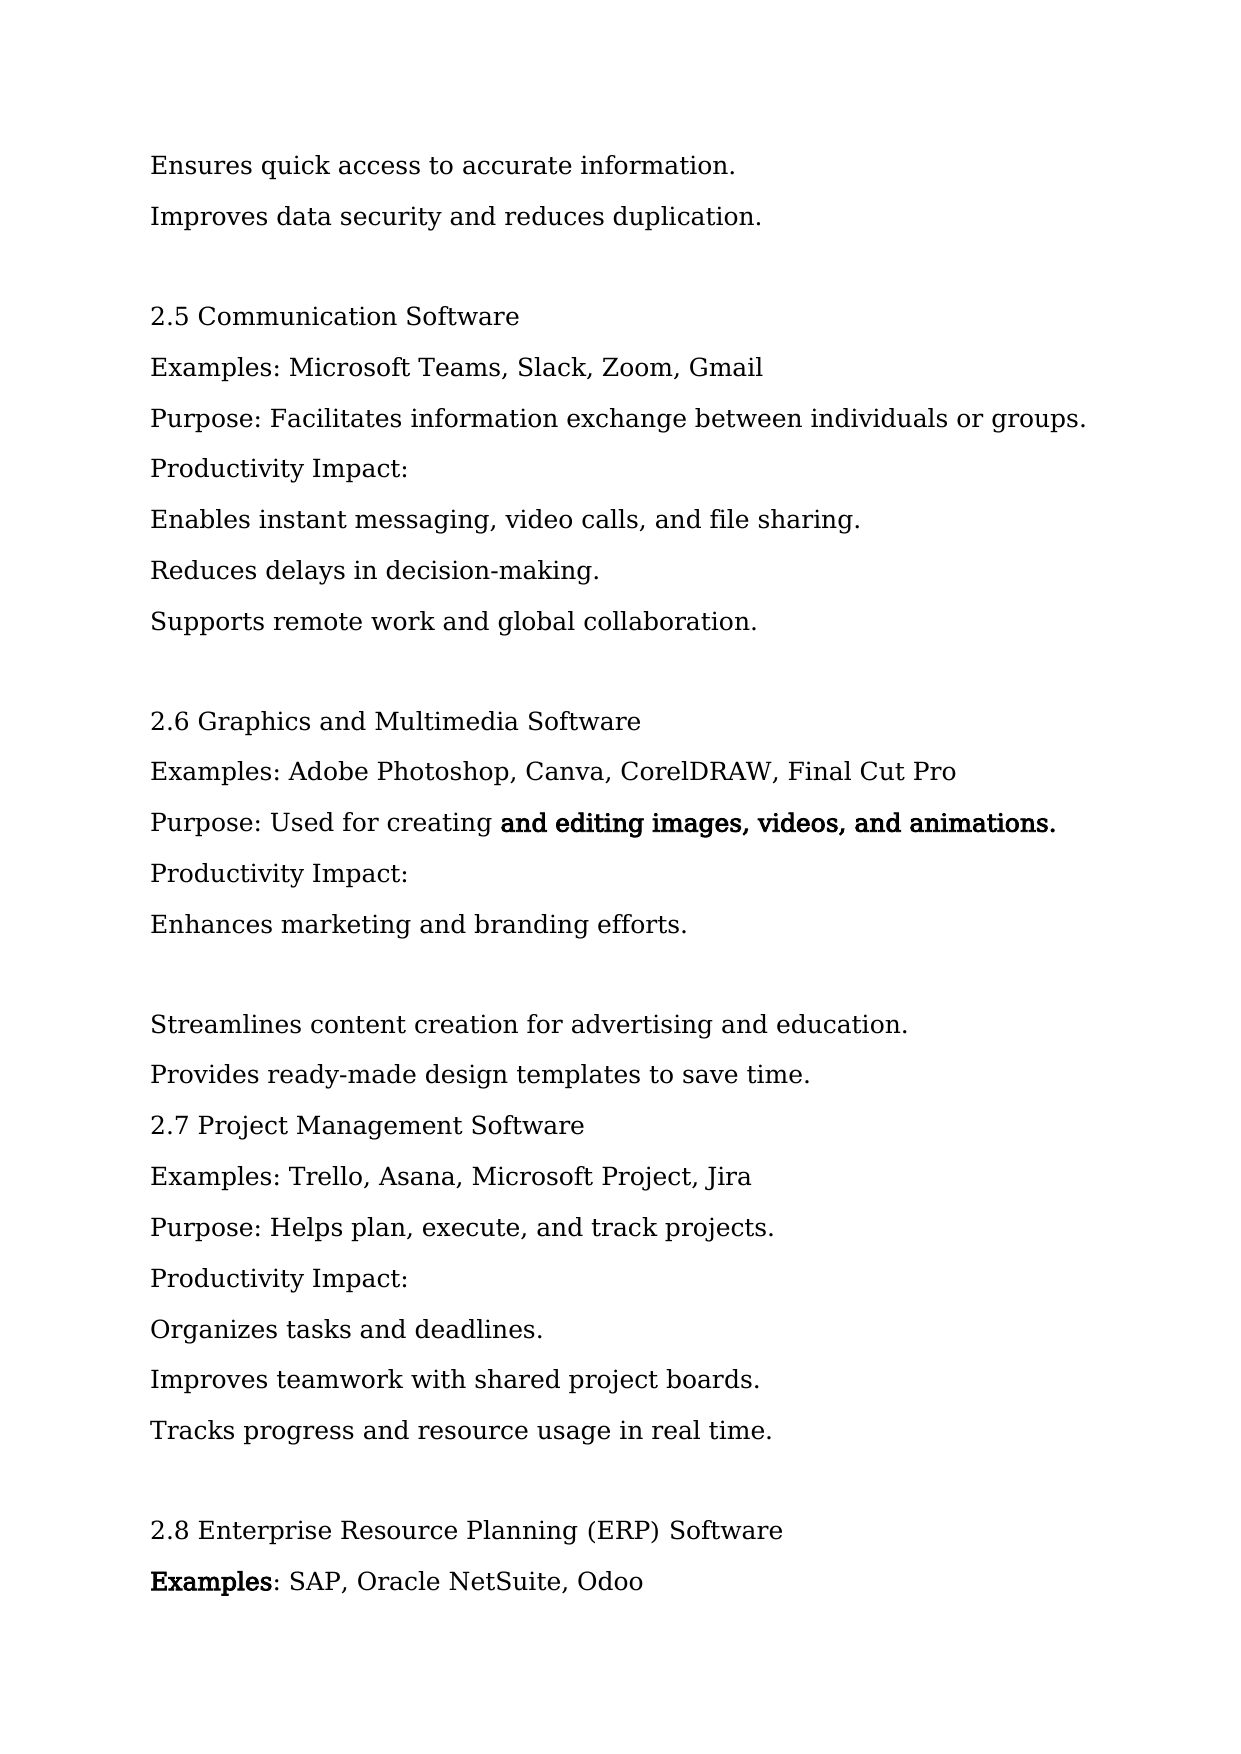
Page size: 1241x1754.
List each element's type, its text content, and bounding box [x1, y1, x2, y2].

text Purpose: Used for creating and editing images, videos, and animations. [150, 807, 1090, 837]
text Streamlines content creation for advertising and education. [150, 1008, 1090, 1038]
text Examples: Adobe Photoshop, Canva, CorelDRAW, Final Cut Pro [150, 756, 1090, 786]
text 2.5 Communication Software [150, 301, 1090, 331]
text Improves data security and reduces duplication. [150, 201, 1090, 231]
text Productivity Impact: [150, 858, 1090, 888]
text Examples: Trello, Asana, Microsoft Project, Jira [150, 1161, 1090, 1191]
text Productivity Impact: [150, 1262, 1090, 1292]
text Ensures quick access to accurate information. [150, 150, 1090, 180]
text Examples: SAP, Oracle NetSuite, Odoo [150, 1565, 1090, 1595]
text Purpose: Facilitates information exchange between individuals or groups. [150, 402, 1090, 432]
text Enhances marketing and branding efforts. [150, 908, 1090, 938]
text Improves teamwork with shared project boards. [150, 1364, 1090, 1394]
text Examples: Microsoft Teams, Slack, Zoom, Gmail [150, 351, 1090, 381]
text Supports remote work and global collaboration. [150, 606, 1090, 636]
text Purpose: Helps plan, execute, and track projects. [150, 1212, 1090, 1242]
text 2.7 Project Management Software [150, 1110, 1090, 1140]
text Enables instant messaging, video calls, and file sharing. [150, 504, 1090, 534]
text 2.8 Enterprise Resource Planning (ERP) Software [150, 1514, 1090, 1544]
text Organizes tasks and deadlines. [150, 1313, 1090, 1343]
text Productivity Impact: [150, 453, 1090, 483]
text Tracks progress and resource usage in real time. [150, 1415, 1090, 1445]
text 2.6 Graphics and Multimedia Software [150, 705, 1090, 735]
text Provides ready-made design templates to save time. [150, 1059, 1090, 1089]
text Reduces delays in decision-making. [150, 555, 1090, 585]
